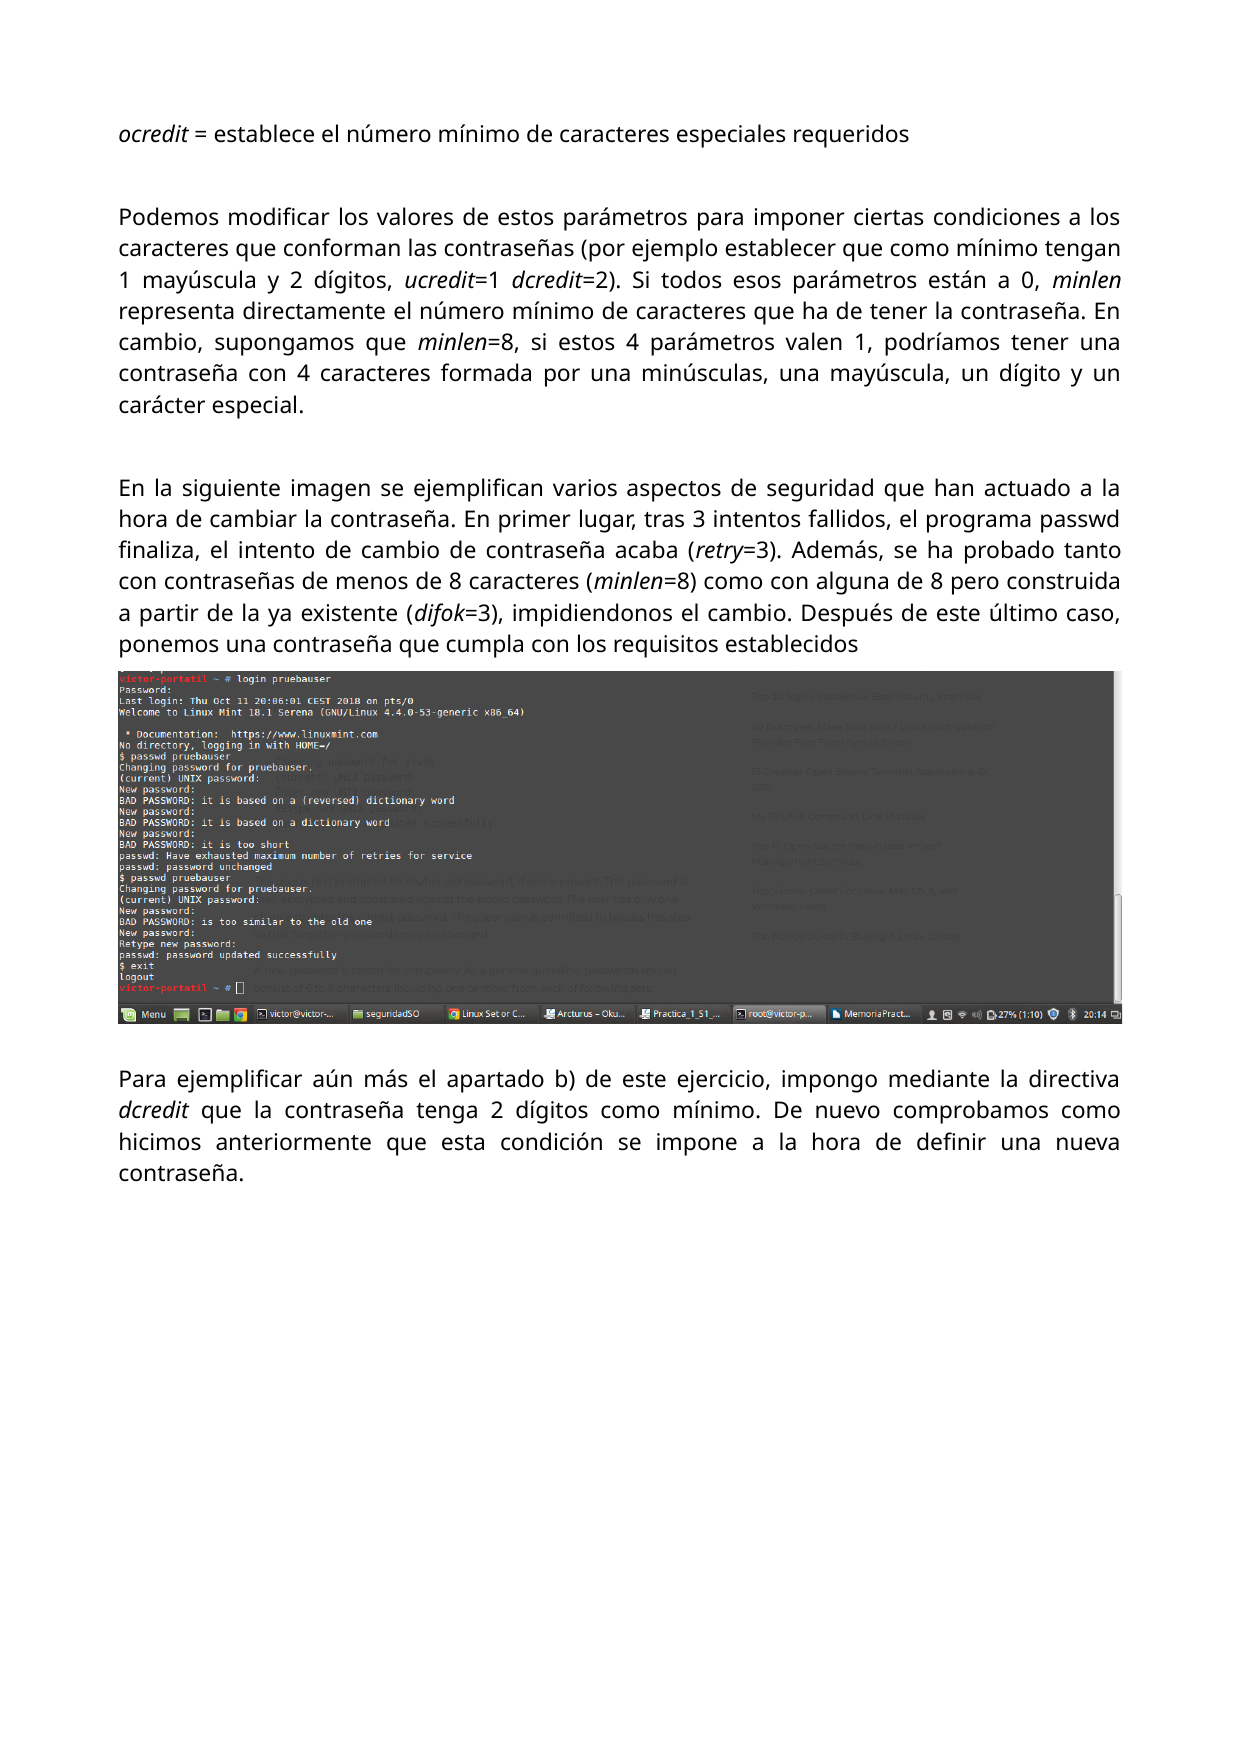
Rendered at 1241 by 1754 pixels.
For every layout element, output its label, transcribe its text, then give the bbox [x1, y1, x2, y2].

text ocredit = establece el número mínimo de caracteres especiales requeridos [118, 118, 1122, 149]
text En la siguiente imagen se ejemplifican varios aspectos de seguridad que han actuado a la hora de cambiar la contraseña. En primer lugar, tras 3 intentos fallidos, el programa passwd finaliza, el intento de cambio de contraseña acaba (retry=3). Además, se ha probado tanto con contraseñas de menos de 8 caracteres (minlen=8) como con alguna de 8 pero construida a partir de la ya existente (difok=3), impidiendonos el cambio. Después de este último caso, ponemos una contraseña que cumpla con los requisitos establecidos [118, 471, 1122, 659]
text Podemos modificar los valores de estos parámetros para imponer ciertas condiciones a los caracteres que conforman las contraseñas (por ejemplo establecer que como mínimo tengan 1 mayúscula y 2 dígitos, ucredit=1 dcredit=2). Si todos esos parámetros están a 0, minlen representa directamente el número mínimo de caracteres que ha de tener la contraseña. En cambio, supongamos que minlen=8, si estos 4 parámetros valen 1, podríamos tener una contraseña con 4 caracteres formada por una minúsculas, una mayúscula, un dígito y un carácter especial. [118, 201, 1122, 420]
picture [118, 671, 1123, 1024]
text Para ejemplificar aún más el apartado b) de este ejercicio, impongo mediante la directiva dcredit que la contraseña tenga 2 dígitos como mínimo. De nuevo comprobamos como hicimos anteriormente que esta condición se impone a la hora de definir una nueva contraseña. [118, 1063, 1122, 1188]
